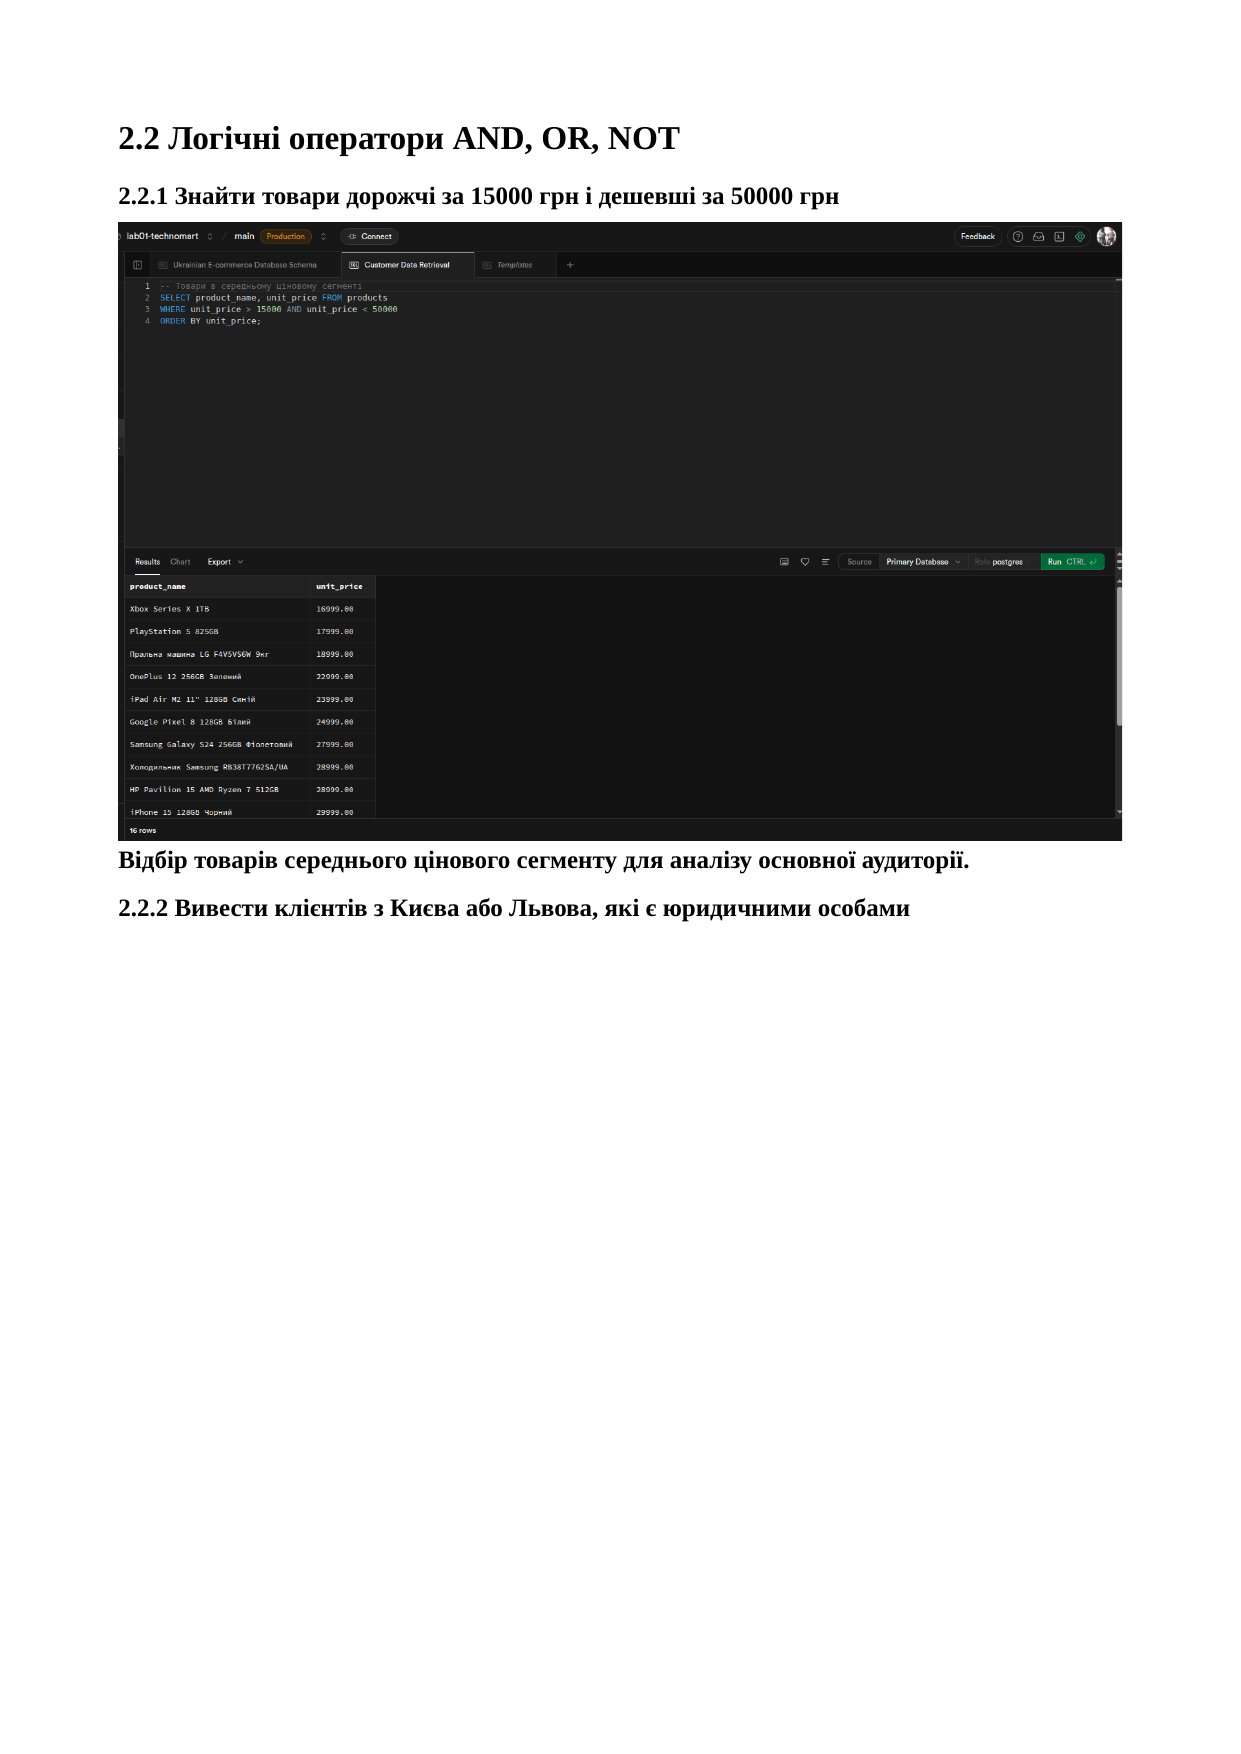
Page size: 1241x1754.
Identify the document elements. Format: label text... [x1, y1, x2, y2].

text Відбір товарів середнього цінового сегменту для аналізу основної аудиторії. [118, 841, 1122, 874]
subtitle 2.2.1 Знайти товари дорожчі за 15000 грн і дешевші за 50000 грн [118, 181, 1122, 210]
picture [118, 222, 1123, 841]
subtitle 2.2 Логічні оператори AND, OR, NOT [118, 118, 1122, 156]
text 2.2.2 Вивести клієнтів з Києва або Львова, які є юридичними особами [118, 893, 1122, 922]
